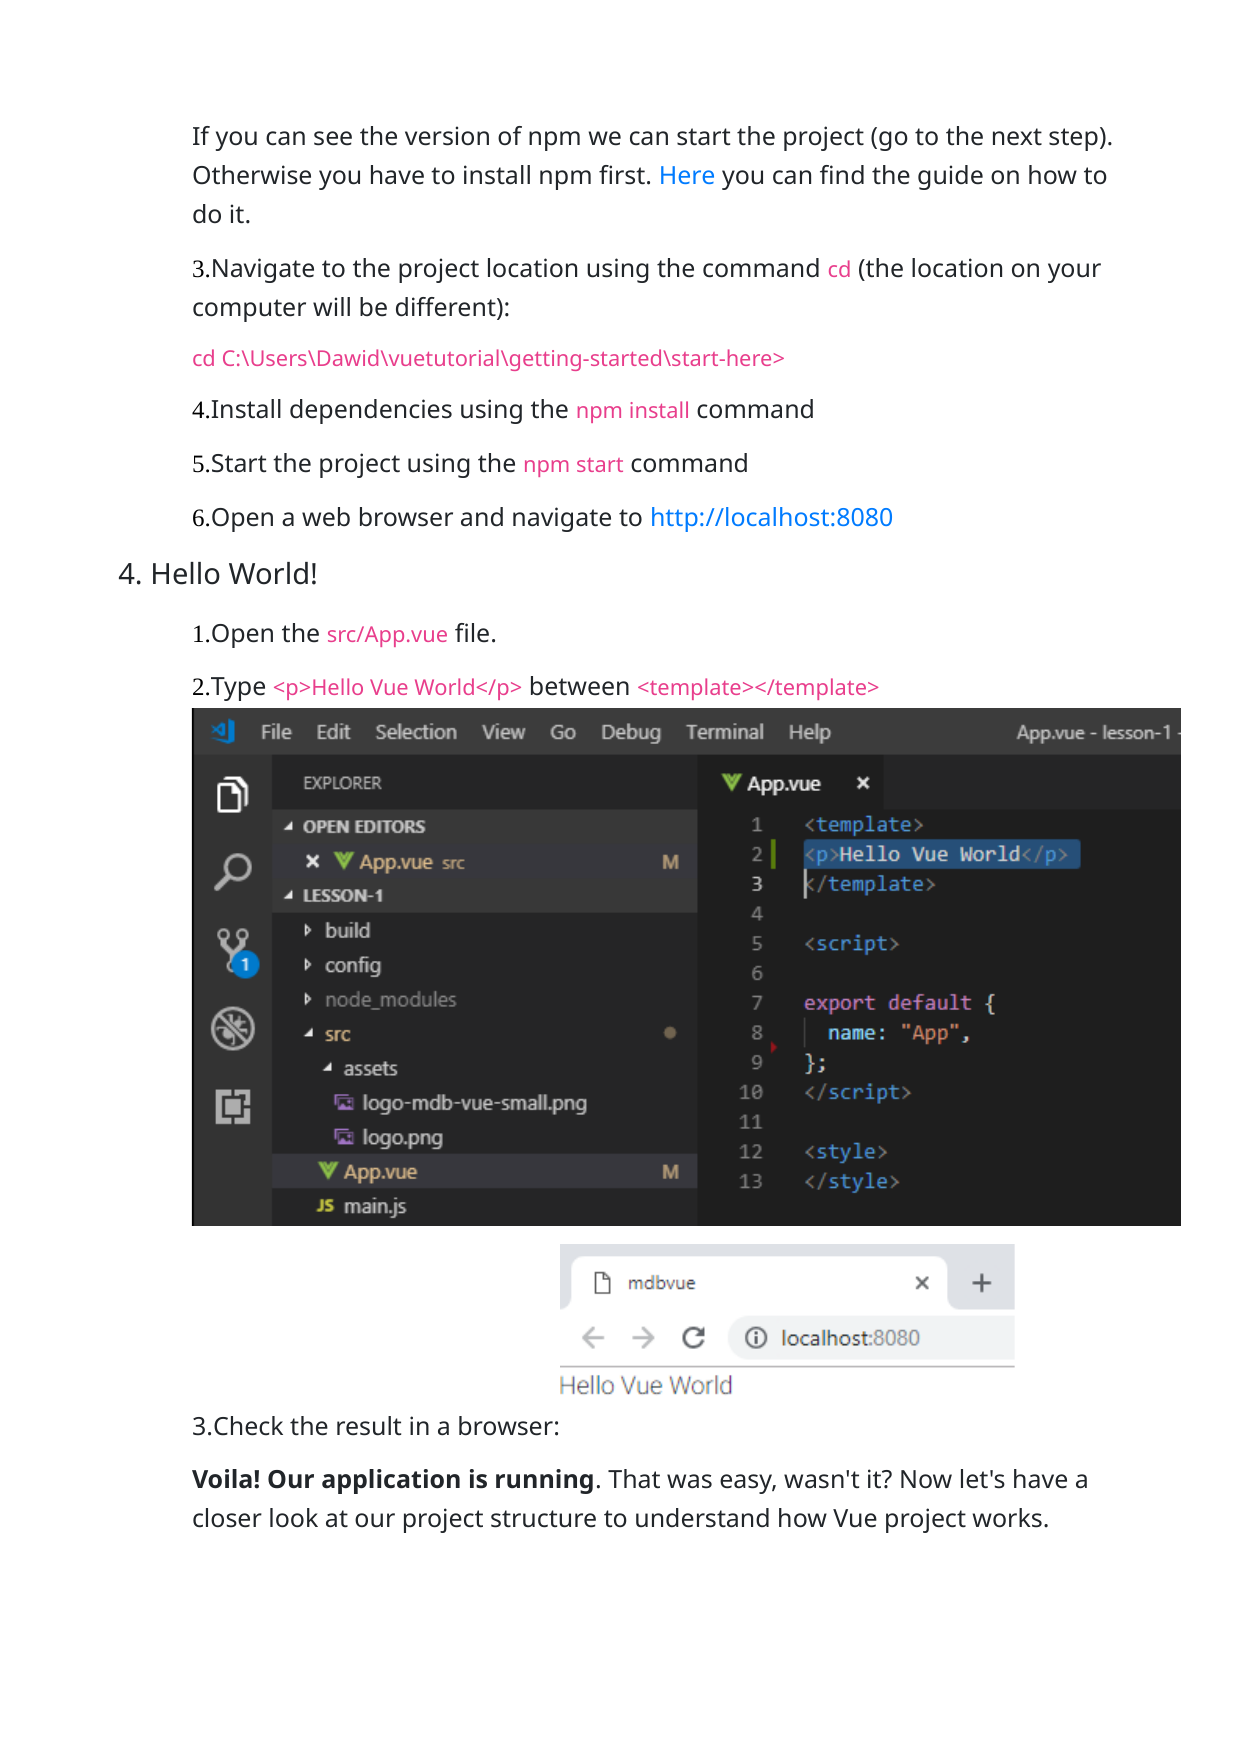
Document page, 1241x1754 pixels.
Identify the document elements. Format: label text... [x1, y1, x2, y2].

picture [560, 1244, 1015, 1435]
list Type <p>Hello Vue World</p> between <template></template> [118, 669, 1122, 1225]
list Start the project using the npm start command [118, 446, 1122, 480]
list cd C:\Users\Dawid\vuetutorial\getting-started\start-here> [118, 343, 1122, 373]
list If you can see the version of npm we can start the project (go to the next step). Otherwise you have to install npm first. Here you can find the guide on how to do it. [118, 118, 1122, 231]
list Navigate to the project location using the command cd (the location on your computer will be different): [118, 250, 1122, 323]
list Check the result in a browser: [118, 1244, 1122, 1442]
picture [191, 708, 1181, 1226]
list Voila! Our application is running. That was easy, wasn't it? Now let's have a closer look at our project structure to understand how Vue project works. [118, 1462, 1122, 1535]
list Open the src/App.vue file. [118, 615, 1122, 649]
list Install dependencies using the npm install command [118, 392, 1122, 426]
list Open a web browser and navigate to http://localhost:8080 [118, 499, 1122, 533]
subtitle 4. Hello World! [118, 553, 1122, 593]
